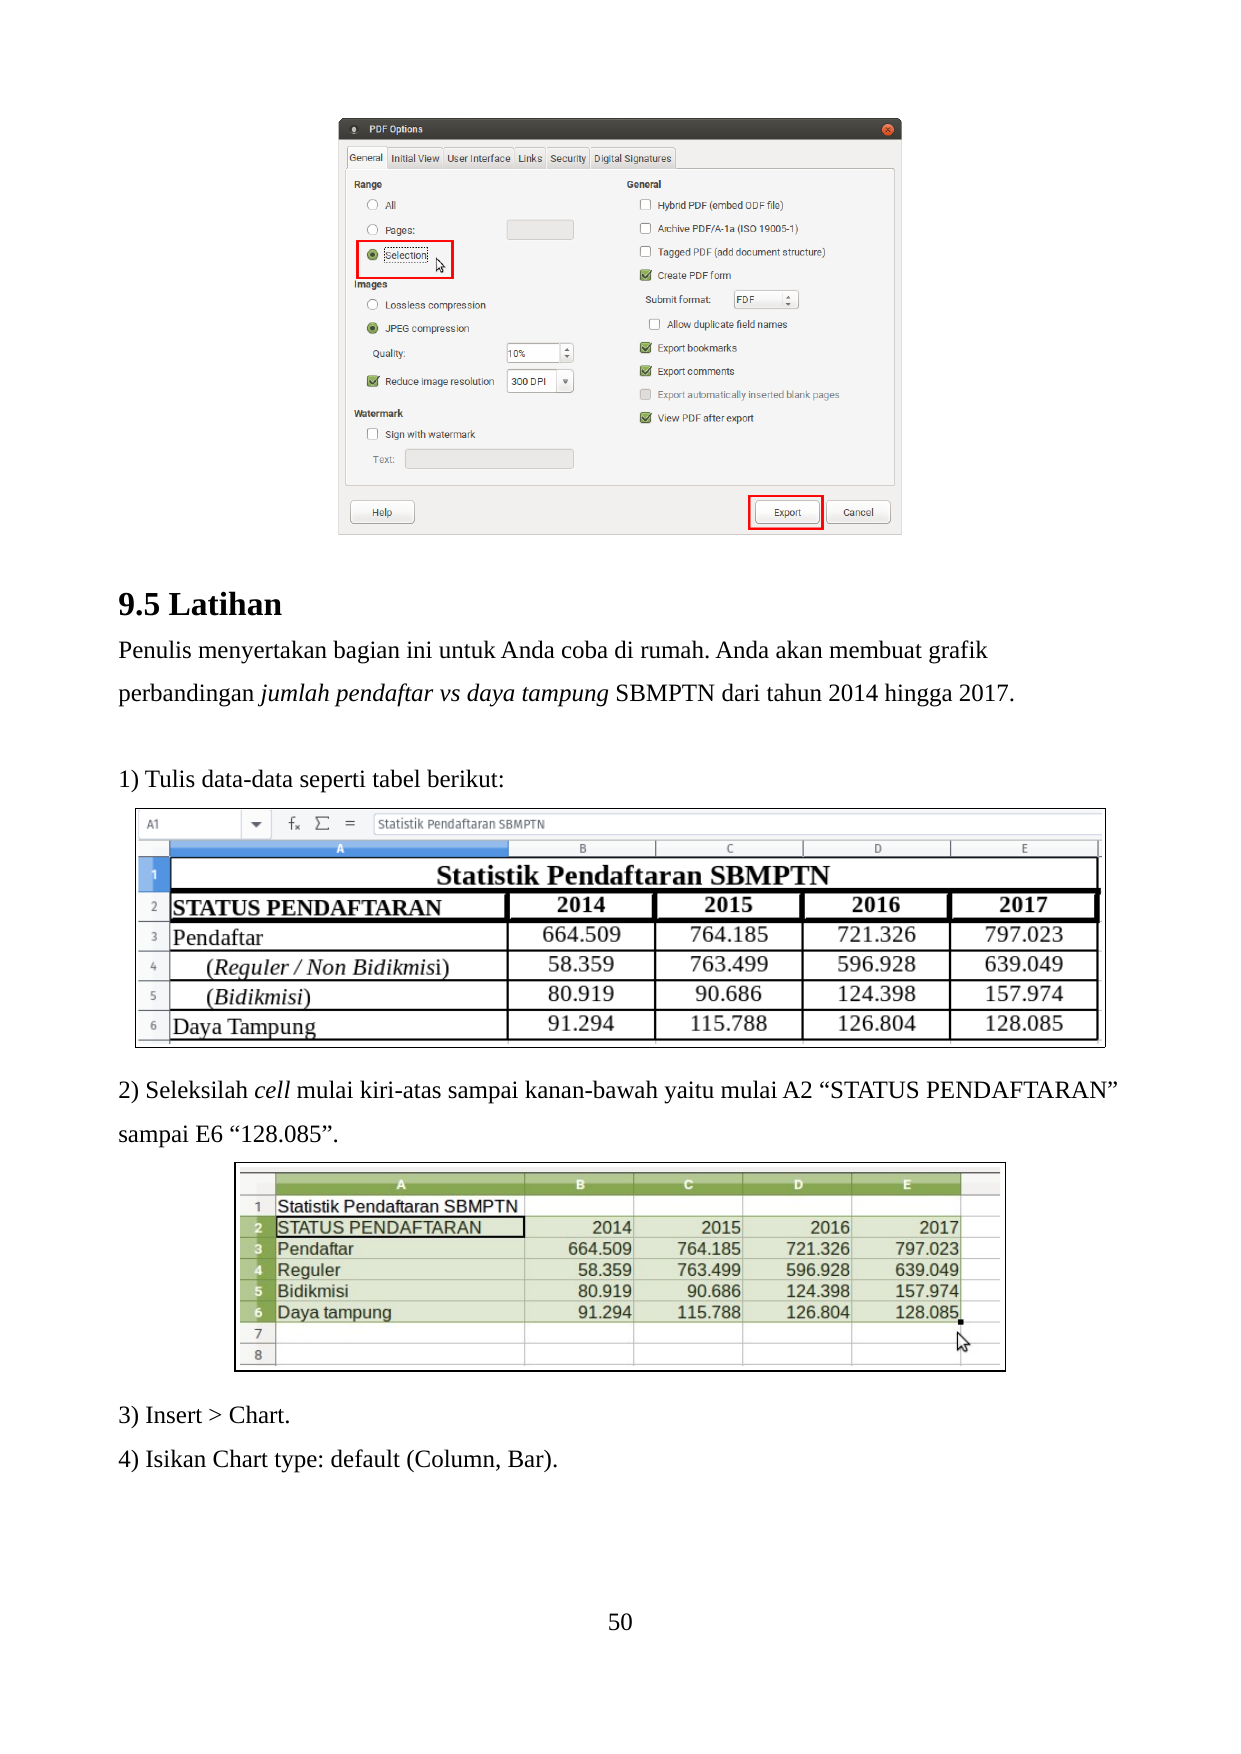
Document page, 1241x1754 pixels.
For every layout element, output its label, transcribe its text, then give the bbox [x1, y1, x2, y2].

text 2) Seleksilah cell mulai kiri-atas sampai kanan-bawah yaitu mulai A2 “STATUS PENDAFTARAN” sampai E6 “128.085”. [118, 1076, 1122, 1147]
picture [338, 118, 902, 535]
text 4) Isikan Chart type: default (Column, Bar). [118, 1444, 1122, 1472]
subtitle 9.5 Latihan [118, 584, 1122, 622]
text Penulis menyertakan bagian ini untuk Anda coba di rumah. Anda akan membuat grafik perbandingan jumlah pendaftar vs daya tampung SBMPTN dari tahun 2014 hingga 2017. [118, 635, 1122, 707]
picture [138, 810, 1102, 1044]
picture [240, 1167, 1001, 1366]
text 3) Insert > Chart. [118, 1401, 1122, 1429]
text 1) Tulis data-data seperti tabel berikut: [118, 764, 1122, 793]
